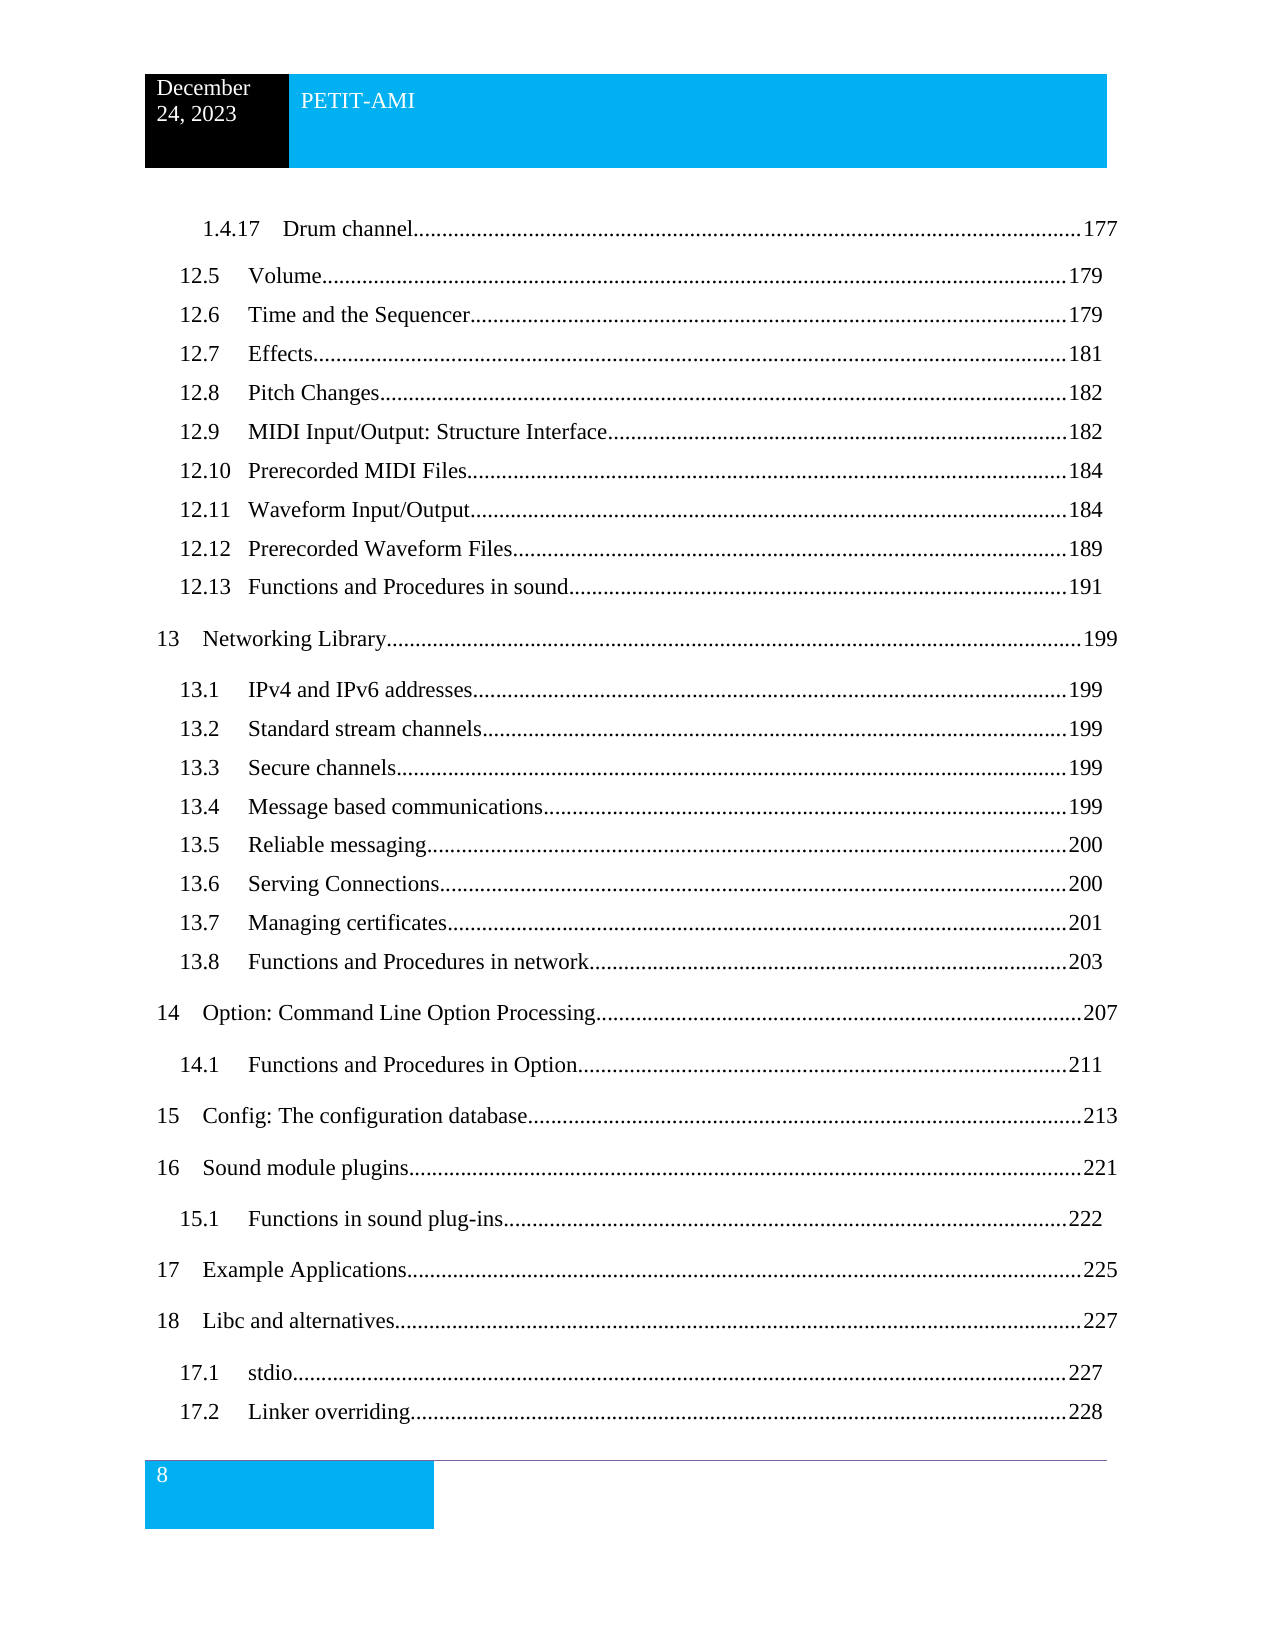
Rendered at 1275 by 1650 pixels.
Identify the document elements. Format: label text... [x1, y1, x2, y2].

text 14.1 Functions and Procedures in Option 211 [179, 1051, 1118, 1077]
text 12.7 Effects 181 [179, 340, 1118, 367]
text 13.7 Managing certificates 201 [179, 909, 1118, 936]
text 12.8 Pitch Changes 182 [179, 379, 1118, 406]
text 12.5 Volume 179 [179, 263, 1118, 289]
text 17 Example Applications 225 [156, 1256, 1118, 1283]
text 14 Option: Command Line Option Processing 207 [156, 999, 1118, 1026]
text 12.13 Functions and Procedures in sound 191 [179, 573, 1118, 600]
text 17.2 Linker overriding 228 [179, 1398, 1118, 1424]
text 13.1 IPv4 and IPv6 addresses 199 [179, 676, 1118, 702]
text 12.9 MIDI Input/Output: Structure Interface 182 [179, 418, 1118, 444]
text 12.11 Waveform Input/Output 184 [179, 496, 1118, 522]
text 16 Sound module plugins 221 [156, 1153, 1118, 1180]
text 12.10 Prerecorded MIDI Files 184 [179, 457, 1118, 483]
text 15.1 Functions in sound plug-ins 222 [179, 1205, 1118, 1231]
text 13 Networking Library 199 [156, 625, 1118, 651]
text 13.4 Message based communications 199 [179, 793, 1118, 819]
text 12.6 Time and the Sequencer 179 [179, 301, 1118, 328]
text 18 Libc and alternatives 227 [156, 1308, 1118, 1334]
text 15 Config: The configuration database 213 [156, 1102, 1118, 1128]
text 17.1 stdio 227 [179, 1359, 1118, 1385]
text 13.8 Functions and Procedures in network 203 [179, 948, 1118, 974]
text 13.5 Reliable messaging 200 [179, 832, 1118, 858]
text 12.12 Prerecorded Waveform Files 189 [179, 534, 1118, 561]
text 1.4.17 Drum channel 177 [202, 215, 1118, 242]
text 13.3 Secure channels 199 [179, 754, 1118, 780]
text 13.6 Serving Connections 200 [179, 870, 1118, 897]
text 13.2 Standard stream channels 199 [179, 715, 1118, 741]
